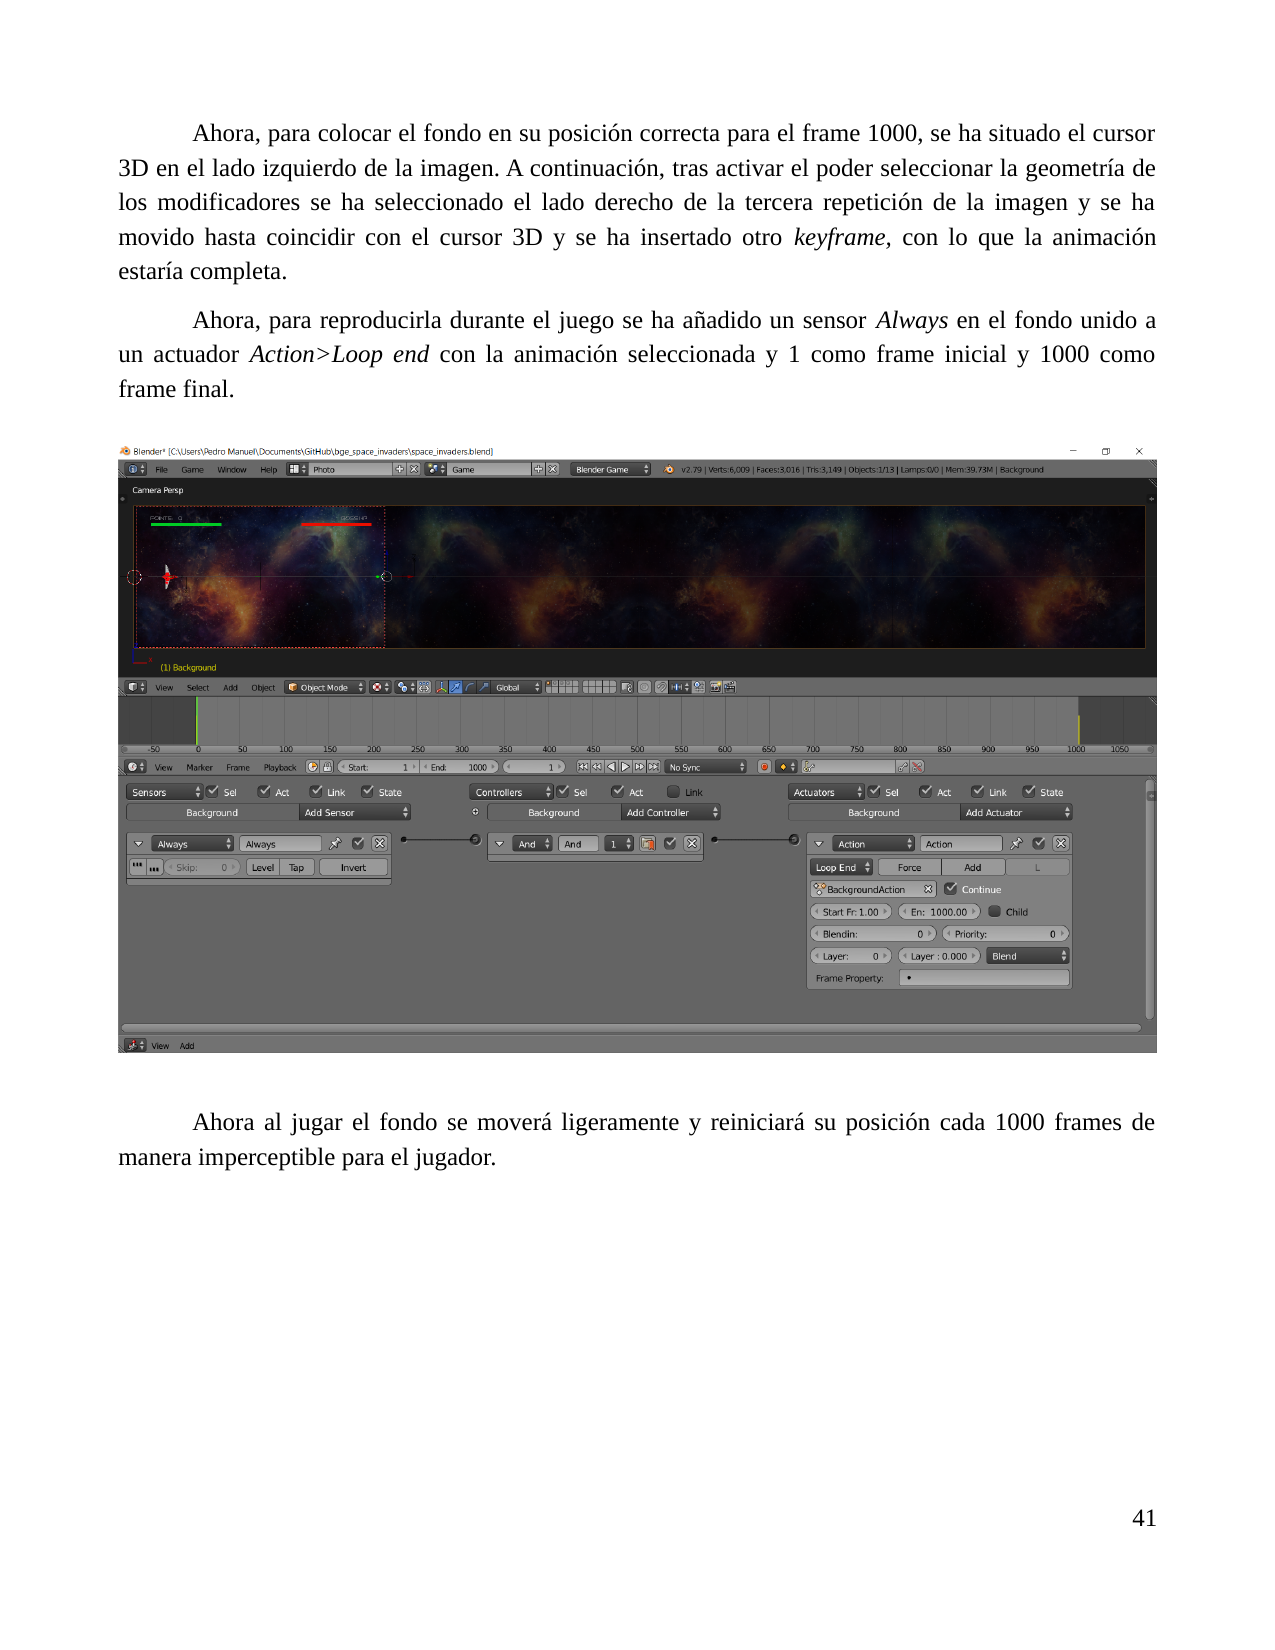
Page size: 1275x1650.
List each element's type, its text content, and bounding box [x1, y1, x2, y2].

text Ahora, para reproducirla durante el juego se ha añadido un sensor Always en el fondo unido a un actuador Action>Loop end con la animación seleccionada y 1 como frame inicial y 1000 como frame final. [118, 305, 1157, 403]
text Ahora, para colocar el fondo en su posición correcta para el frame 1000, se ha situado el cursor 3D en el lado izquierdo de la imagen. A continuación, tras activar el poder seleccionar la geometría de los modificadores se ha seleccionado el lado derecho de la tercera repetición de la imagen y se ha movido hasta coincidir con el cursor 3D y se ha insertado otro keyframe, con lo que la animación estaría completa. [118, 118, 1157, 285]
picture [118, 443, 1157, 1053]
text Ahora al jugar el fondo se moverá ligeramente y reiniciará su posición cada 1000 frames de manera imperceptible para el jugador. [118, 1107, 1157, 1170]
